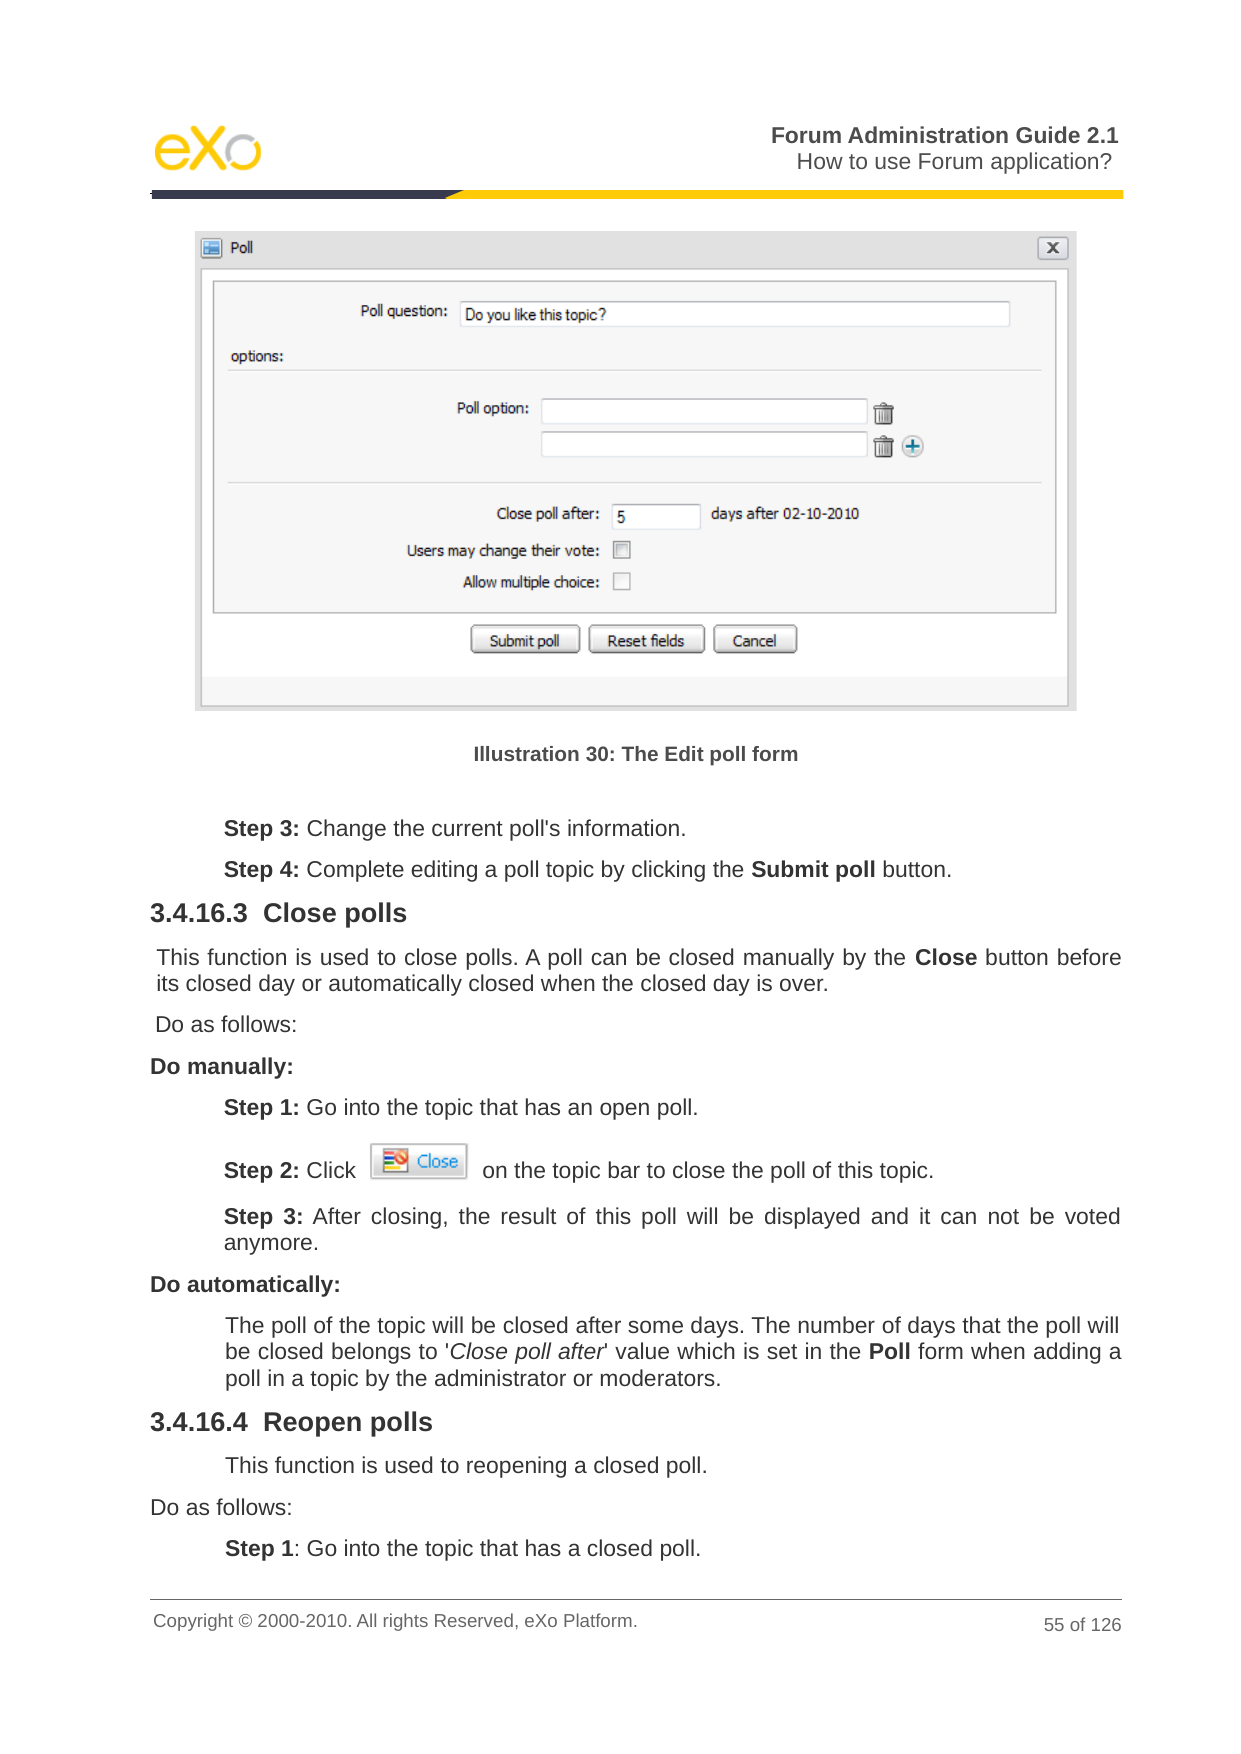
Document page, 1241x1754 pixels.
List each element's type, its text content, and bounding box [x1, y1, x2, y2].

list Step 3: Change the current poll's information. [186, 814, 1122, 841]
list Do as follows: [117, 1011, 1122, 1038]
picture [194, 231, 1077, 711]
text Do automatically: [150, 1271, 1122, 1297]
subtitle Reopen polls [150, 1406, 1122, 1437]
list Step 1: Go into the topic that has a closed poll. [187, 1535, 1122, 1561]
text Illustration 31: The Edit poll form [168, 298, 1104, 766]
list This function is used to reopening a closed poll. [187, 1452, 1122, 1478]
list Step 1: Go into the topic that has an open poll. [186, 1094, 1122, 1120]
picture [155, 125, 262, 171]
list The poll of the topic will be closed after some days. The number of days that the poll will be closed belongs to 'Close poll after' value which is set in the Poll form when adding a poll in a topic by the administrator or moderators. [187, 1312, 1122, 1391]
picture [151, 190, 1124, 199]
subtitle Close polls [150, 897, 1122, 928]
list Step 3: After closing, the result of this poll will be displayed and it can not be voted anymore. [186, 1203, 1122, 1256]
list Step 2: Click on the topic bar to close the poll of this topic. [186, 1135, 1122, 1188]
picture [369, 1142, 469, 1181]
list This function is used to close polls. A poll can be closed manually by the Close button before its closed day or automatically closed when the closed day is over. [119, 943, 1122, 996]
text Do as follows: [150, 1493, 1122, 1520]
list Step 4: Complete editing a poll topic by clicking the Submit poll button. [186, 856, 1122, 882]
text Do manually: [150, 1053, 1122, 1079]
